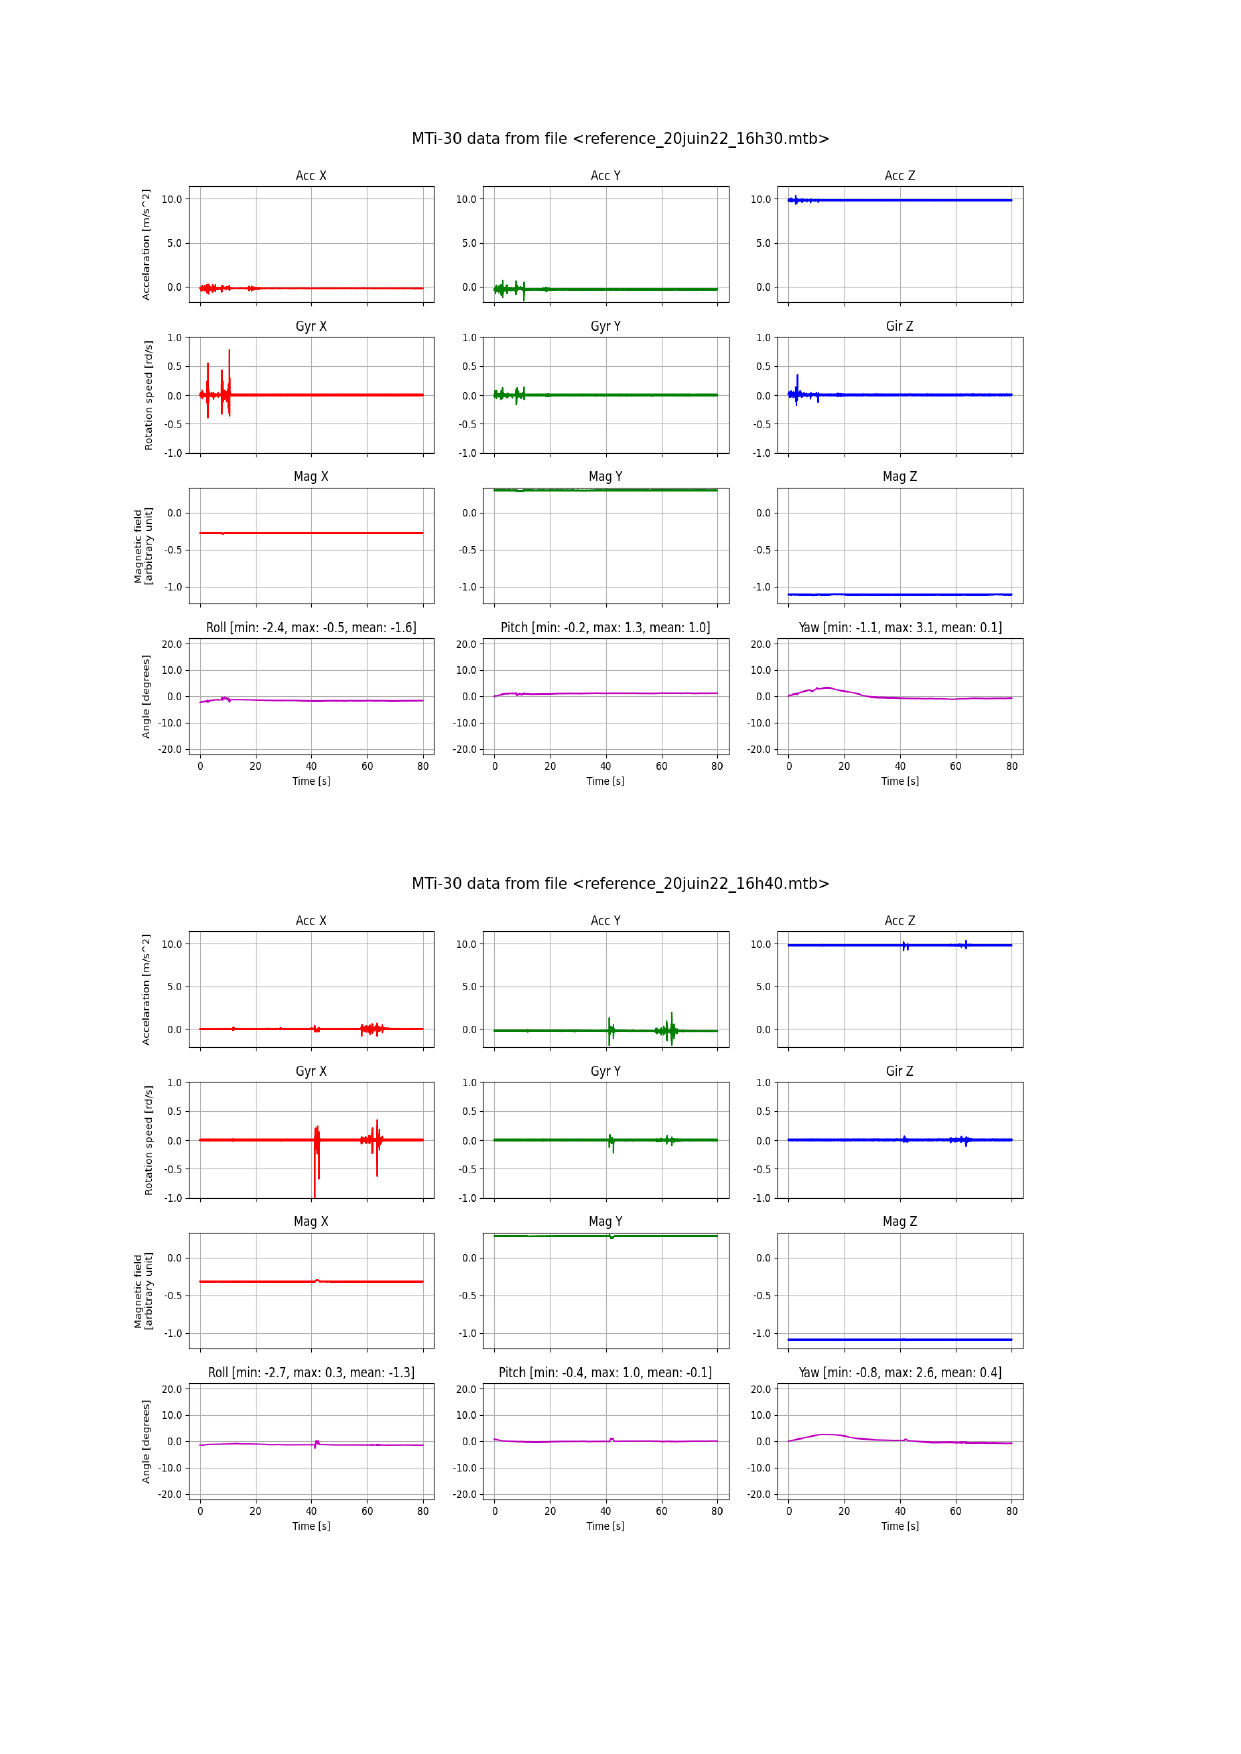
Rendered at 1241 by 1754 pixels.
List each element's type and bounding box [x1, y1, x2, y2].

picture [118, 863, 1123, 1543]
picture [118, 118, 1123, 798]
